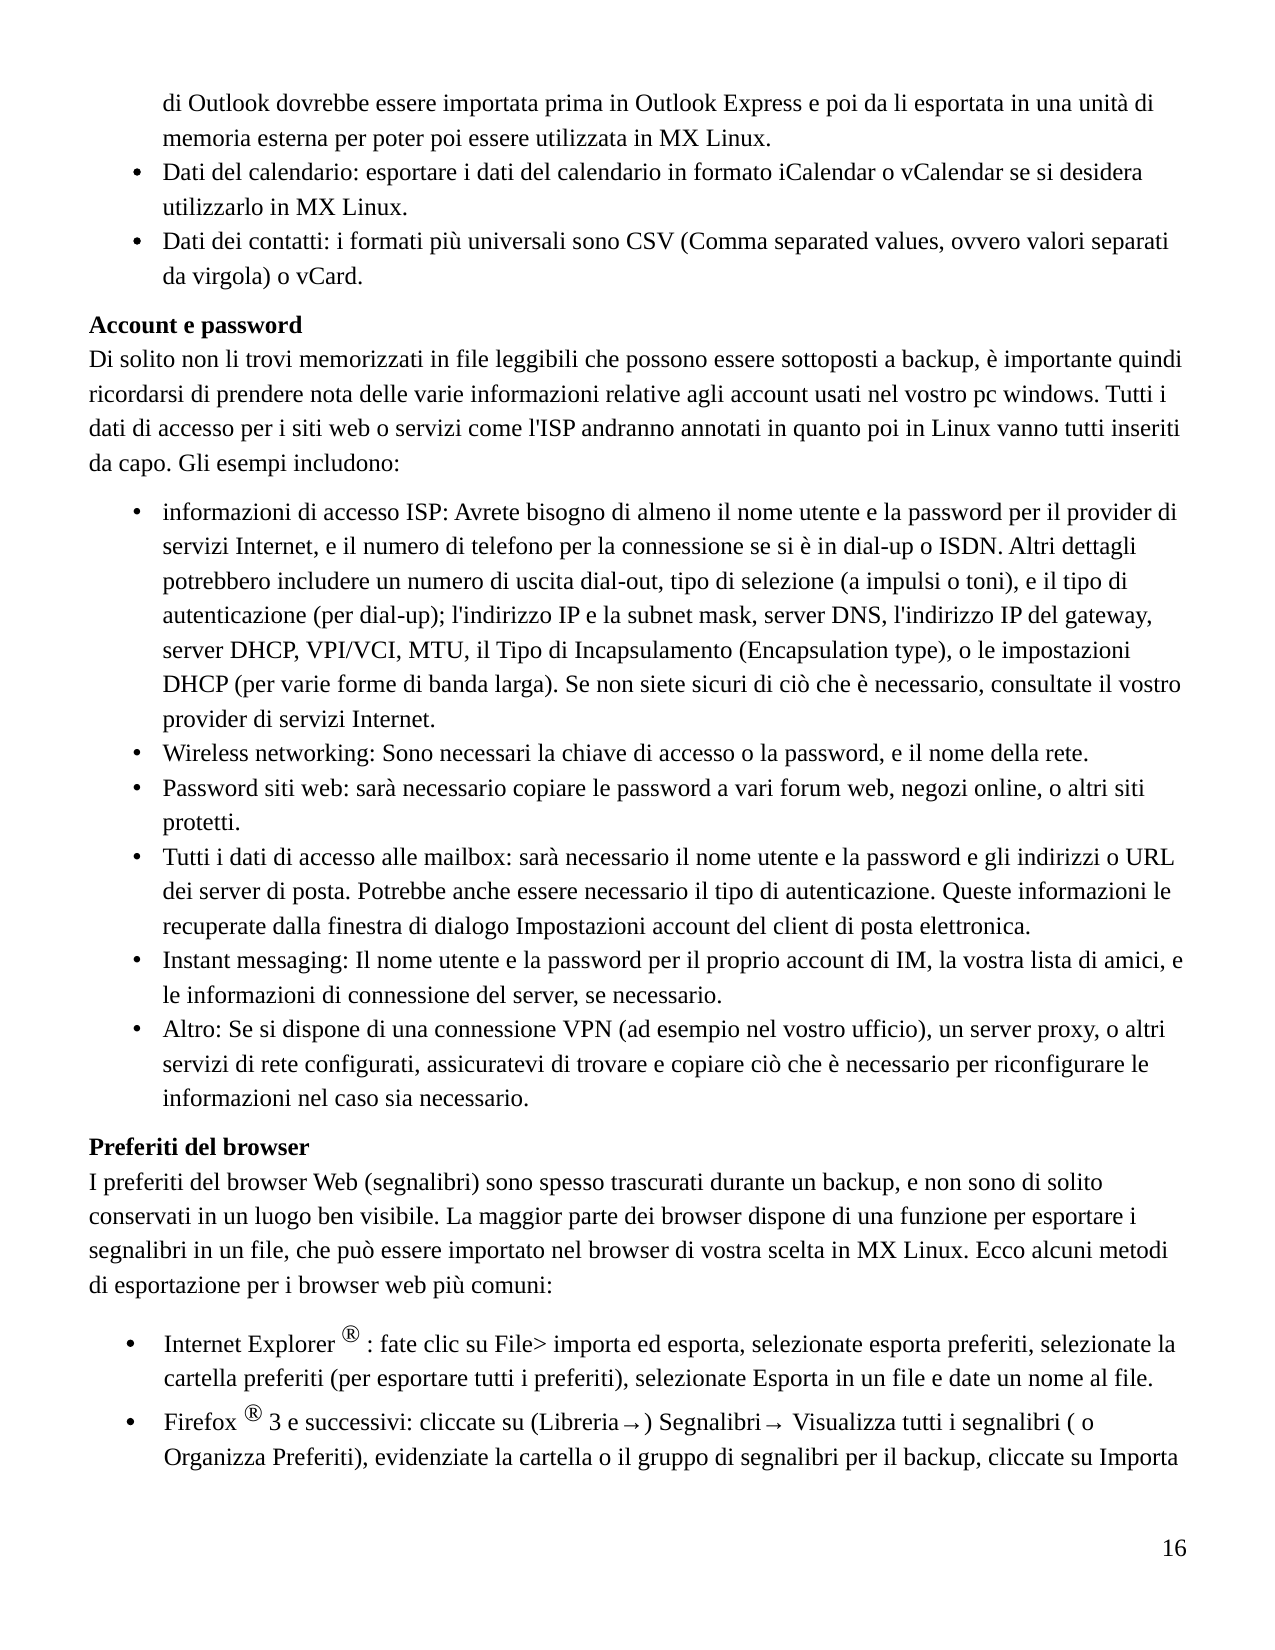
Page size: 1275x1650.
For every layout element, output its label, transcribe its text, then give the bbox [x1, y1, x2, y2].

text Account e password [88, 310, 1186, 339]
list Instant messaging: Il nome utente e la password per il proprio account di IM, la vostra lista di amici, e le informazioni di connessione del server, se necessario. [133, 945, 1186, 1008]
list Tutti i dati di accesso alle mailbox: sarà necessario il nome utente e la password e gli indirizzi o URL dei server di posta. Potrebbe anche essere necessario il tipo di autenticazione. Queste informazioni le recuperate dalla finestra di dialogo Impostazioni account del client di posta elettronica. [133, 842, 1186, 939]
list Dati del calendario: esportare i dati del calendario in formato iCalendar o vCalendar se si desidera utilizzarlo in MX Linux. [133, 157, 1186, 221]
text Preferiti del browser [88, 1132, 1186, 1161]
list Altro: Se si dispone di una connessione VPN (ad esempio nel vostro ufficio), un server proxy, o altri servizi di rete configurati, assicuratevi di trovare e copiare ciò che è necessario per riconfigurare le informazioni nel caso sia necessario. [133, 1014, 1186, 1112]
text Di solito non li trovi memorizzati in file leggibili che possono essere sottoposti a backup, è importante quindi ricordarsi di prendere nota delle varie informazioni relative agli account usati nel vostro pc windows. Tutti i dati di accesso per i siti web o servizi come l'ISP andranno annotati in quanto poi in Linux vanno tutti inseriti da capo. Gli esempi includono: [88, 344, 1186, 477]
list Firefox ® 3 e successivi: cliccate su (Libreria→) Segnalibri→ Visualizza tutti i segnalibri ( o Organizza Preferiti), evidenziate la cartella o il gruppo di segnalibri per il backup, cliccate su Importa [126, 1398, 1186, 1470]
list Dati dei contatti: i formati più universali sono CSV (Comma separated values, ovvero valori separati da virgola) o vCard. [133, 226, 1186, 290]
list di Outlook dovrebbe essere importata prima in Outlook Express e poi da li esportata in una unità di memoria esterna per poter poi essere utilizzata in MX Linux. [133, 88, 1186, 152]
text I preferiti del browser Web (segnalibri) sono spesso trascurati durante un backup, e non sono di solito conservati in un luogo ben visibile. La maggior parte dei browser dispone di una funzione per esportare i segnalibri in un file, che può essere importato nel browser di vostra scelta in MX Linux. Ecco alcuni metodi di esportazione per i browser web più comuni: [88, 1167, 1186, 1299]
list Password siti web: sarà necessario copiare le password a vari forum web, negozi online, o altri siti protetti. [133, 773, 1186, 836]
list informazioni di accesso ISP: Avrete bisogno di almeno il nome utente e la password per il provider di servizi Internet, e il numero di telefono per la connessione se si è in dial-up o ISDN. Altri dettagli potrebbero includere un numero di uscita dial-out, tipo di selezione (a impulsi o toni), e il tipo di autenticazione (per dial-up); l'indirizzo IP e la subnet mask, server DNS, l'indirizzo IP del gateway, server DHCP, VPI/VCI, MTU, il Tipo di Incapsulamento (Encapsulation type), o le impostazioni DHCP (per varie forme di banda larga). Se non siete sicuri di ciò che è necessario, consultate il vostro provider di servizi Internet. [133, 497, 1186, 733]
list Wireless networking: Sono necessari la chiave di accesso o la password, e il nome della rete. [133, 738, 1186, 767]
list Internet Explorer ® : fate clic su File> importa ed esporta, selezionate esporta preferiti, selezionate la cartella preferiti (per esportare tutti i preferiti), selezionate Esporta in un file e date un nome al file. [126, 1319, 1186, 1392]
